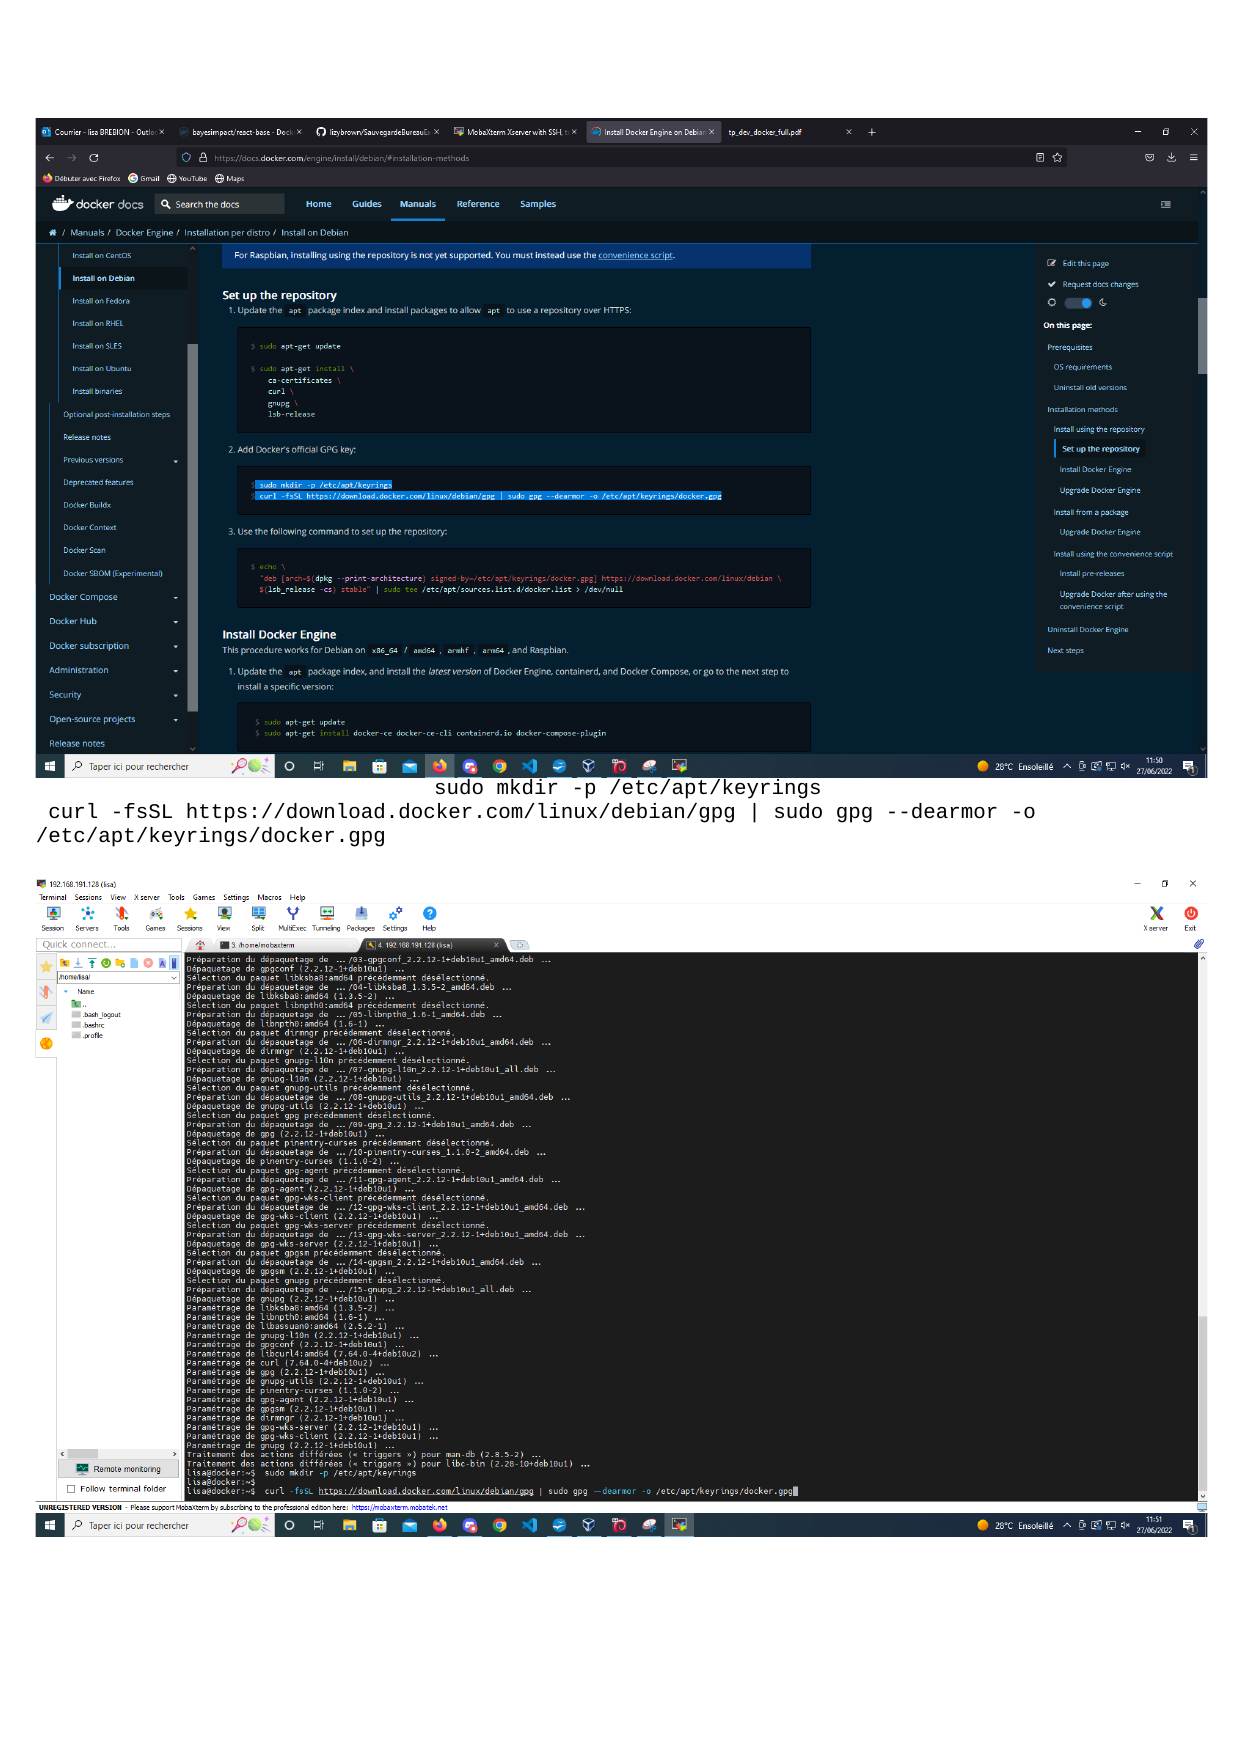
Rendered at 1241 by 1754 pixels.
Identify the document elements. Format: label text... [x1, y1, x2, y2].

text sudo mkdir -p /etc/apt/keyrings [36, 778, 1207, 801]
picture [35, 118, 1208, 778]
text curl -fsSL https://download.docker.com/linux/debian/gpg | sudo gpg --dearmor -o /etc/apt/keyrings/docker.gpg [36, 801, 1207, 848]
picture [35, 877, 1208, 1537]
